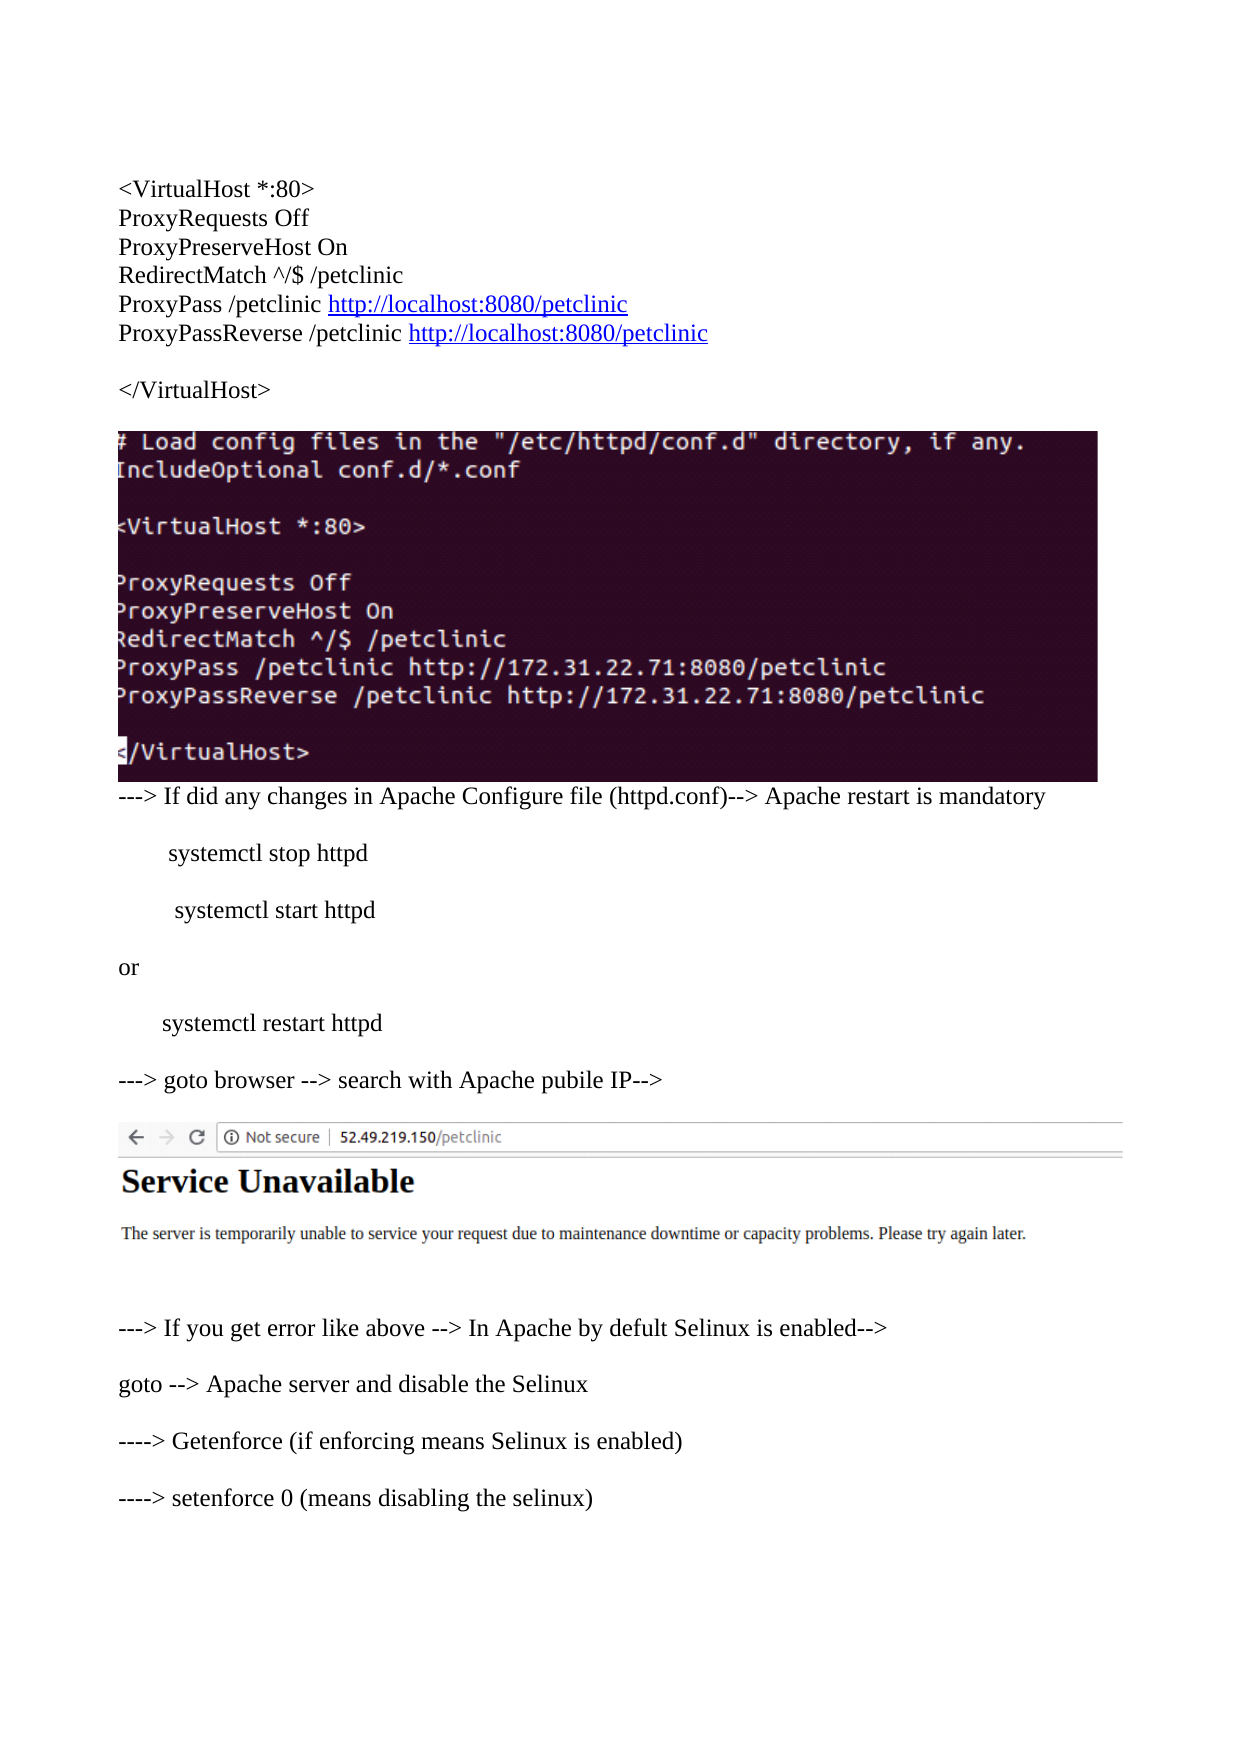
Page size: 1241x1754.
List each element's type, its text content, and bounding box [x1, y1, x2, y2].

text goto --> Apache server and disable the Selinux [118, 1369, 1122, 1398]
text or [118, 952, 1122, 981]
text systemctl start httpd [118, 895, 1122, 924]
text </VirtualHost> [118, 375, 1122, 403]
text ProxyPassReverse /petclinic http://localhost:8080/petclinic [118, 318, 1122, 347]
text ProxyPass /petclinic http://localhost:8080/petclinic [118, 289, 1122, 318]
text systemctl stop httpd [118, 838, 1122, 867]
text ----> setenforce 0 (means disabling the selinux) [118, 1483, 1122, 1512]
text systemctl restart httpd [118, 1008, 1122, 1037]
text RedirectMatch ^/$ /petclinic [118, 260, 1122, 289]
text ---> If you get error like above --> In Apache by defult Selinux is enabled--> [118, 1313, 1122, 1341]
text <VirtualHost *:80> [118, 174, 1122, 203]
text ---> goto browser --> search with Apache pubile IP--> [118, 1065, 1122, 1094]
text ProxyPreserveHost On [118, 232, 1122, 260]
text ---> If did any changes in Apache Configure file (httpd.conf)--> Apache restart is mandatory [118, 781, 1122, 810]
text ----> Getenforce (if enforcing means Selinux is enabled) [118, 1426, 1122, 1455]
text ProxyRequests Off [118, 203, 1122, 232]
